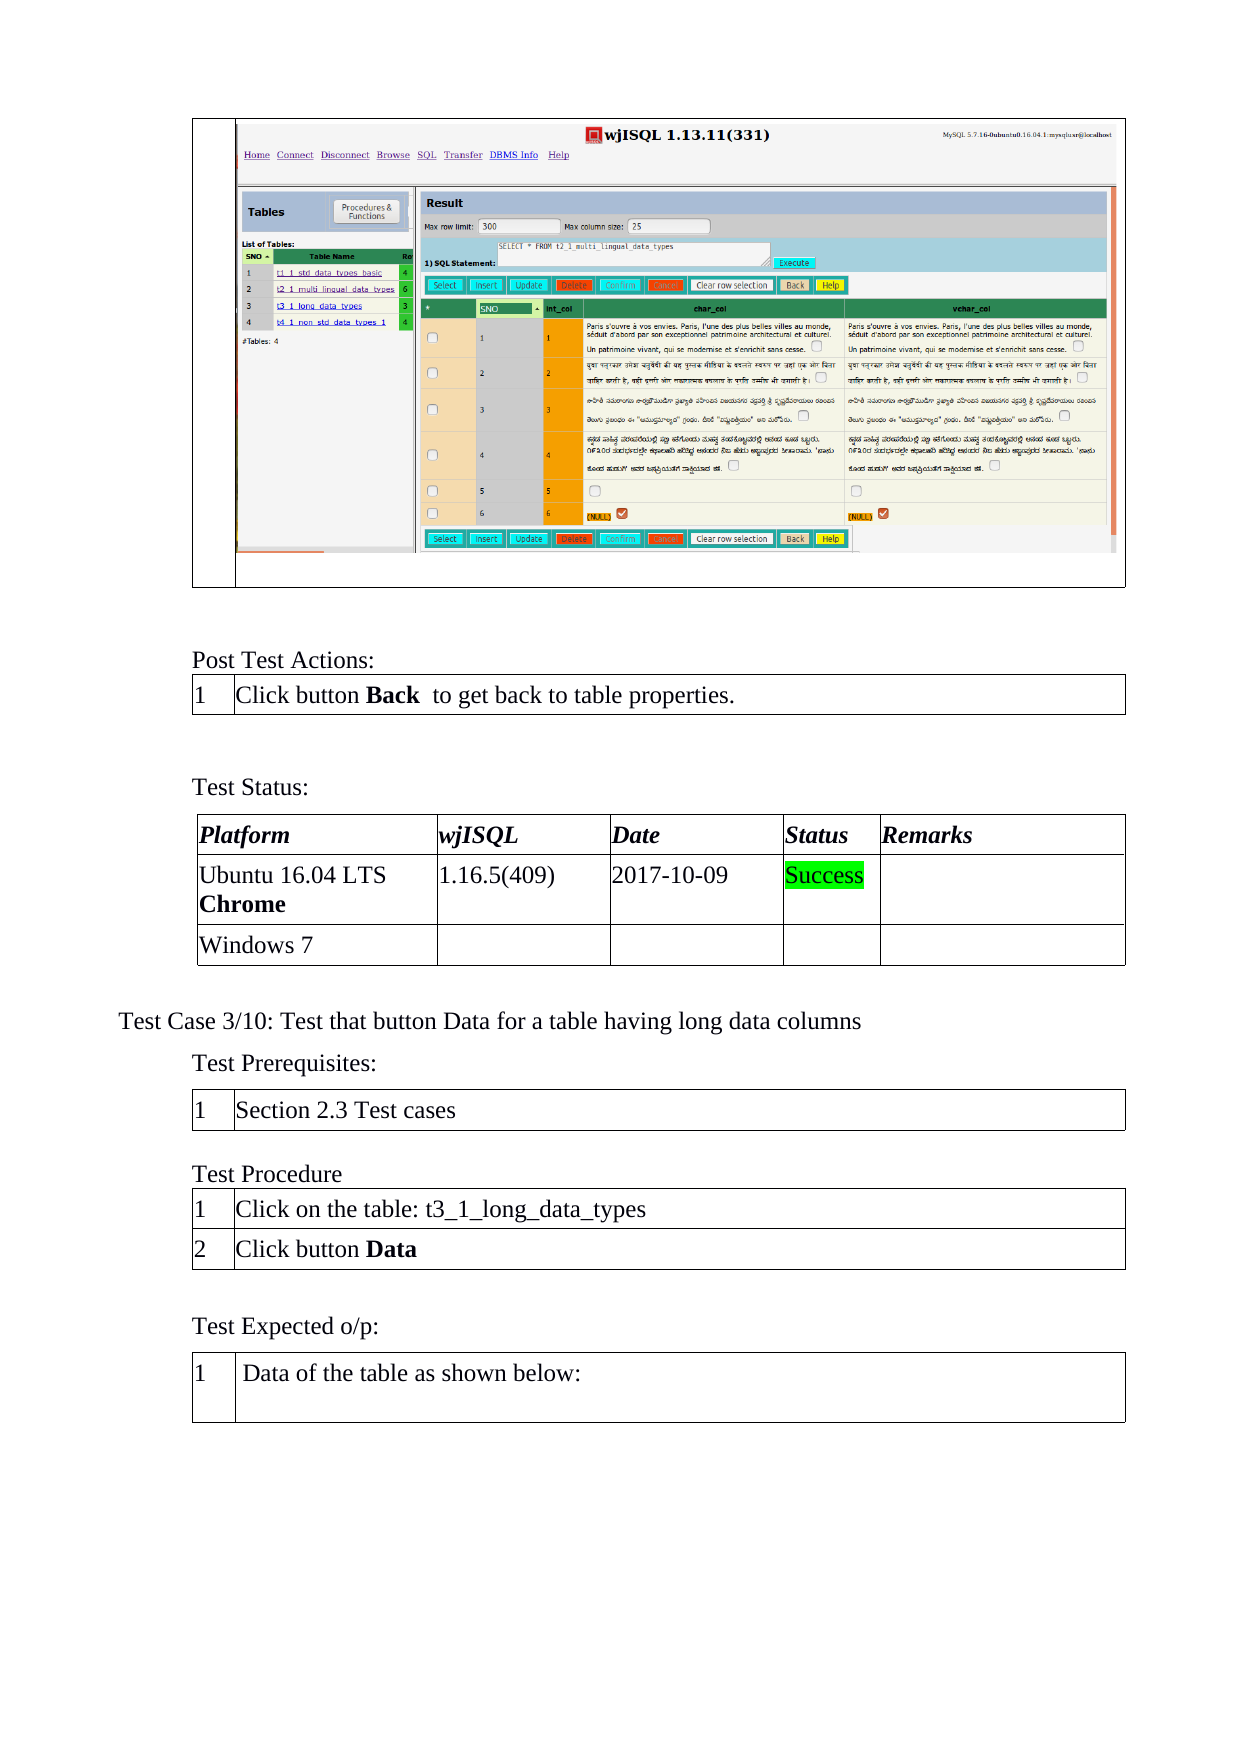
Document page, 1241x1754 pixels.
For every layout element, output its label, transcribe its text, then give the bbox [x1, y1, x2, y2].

text Test Procedure [118, 1159, 1122, 1188]
table_header 1 [193, 675, 234, 714]
table_header [193, 119, 235, 587]
table_header wjISQL [438, 815, 610, 854]
table_cell 2 [193, 1229, 234, 1269]
table_header Platform [198, 815, 437, 854]
text Test Prerequisites: [118, 1048, 1122, 1076]
table_header 1 [193, 1189, 234, 1228]
table_cell 1.16.5(409) [438, 855, 610, 924]
table_header Date [611, 815, 783, 854]
table_cell [881, 924, 1125, 964]
table_cell [611, 925, 783, 964]
text Test Expected o/p: [118, 1311, 1122, 1339]
table_cell [784, 925, 880, 964]
text Test Status: [118, 772, 1122, 801]
table_header 1 [193, 1090, 234, 1129]
text Test Case 3/10: Test that button Data for a table having long data columns [118, 1006, 1122, 1035]
table_header Click button Back to get back to table properties. [235, 675, 1125, 714]
table_header Section 2.3 Test cases [235, 1090, 1125, 1129]
table_cell Ubuntu 16.04 LTS Chrome [198, 855, 437, 924]
table_header Status [784, 815, 880, 854]
table_cell 2017-10-09 [611, 855, 783, 924]
picture [236, 124, 1117, 553]
table_cell [438, 925, 610, 964]
table_cell Windows 7 [198, 925, 437, 964]
table_header [236, 119, 1125, 587]
table_cell Success [784, 855, 880, 924]
table_header Remarks [881, 815, 1125, 854]
text Post Test Actions: [118, 645, 1122, 674]
table_header Data of the table as shown below: [236, 1353, 1125, 1422]
table_header Click on the table: t3_1_long_data_types [235, 1189, 1125, 1228]
table_cell Click button Data [235, 1229, 1125, 1269]
table_cell [881, 854, 1125, 924]
table_header 1 [193, 1353, 235, 1422]
